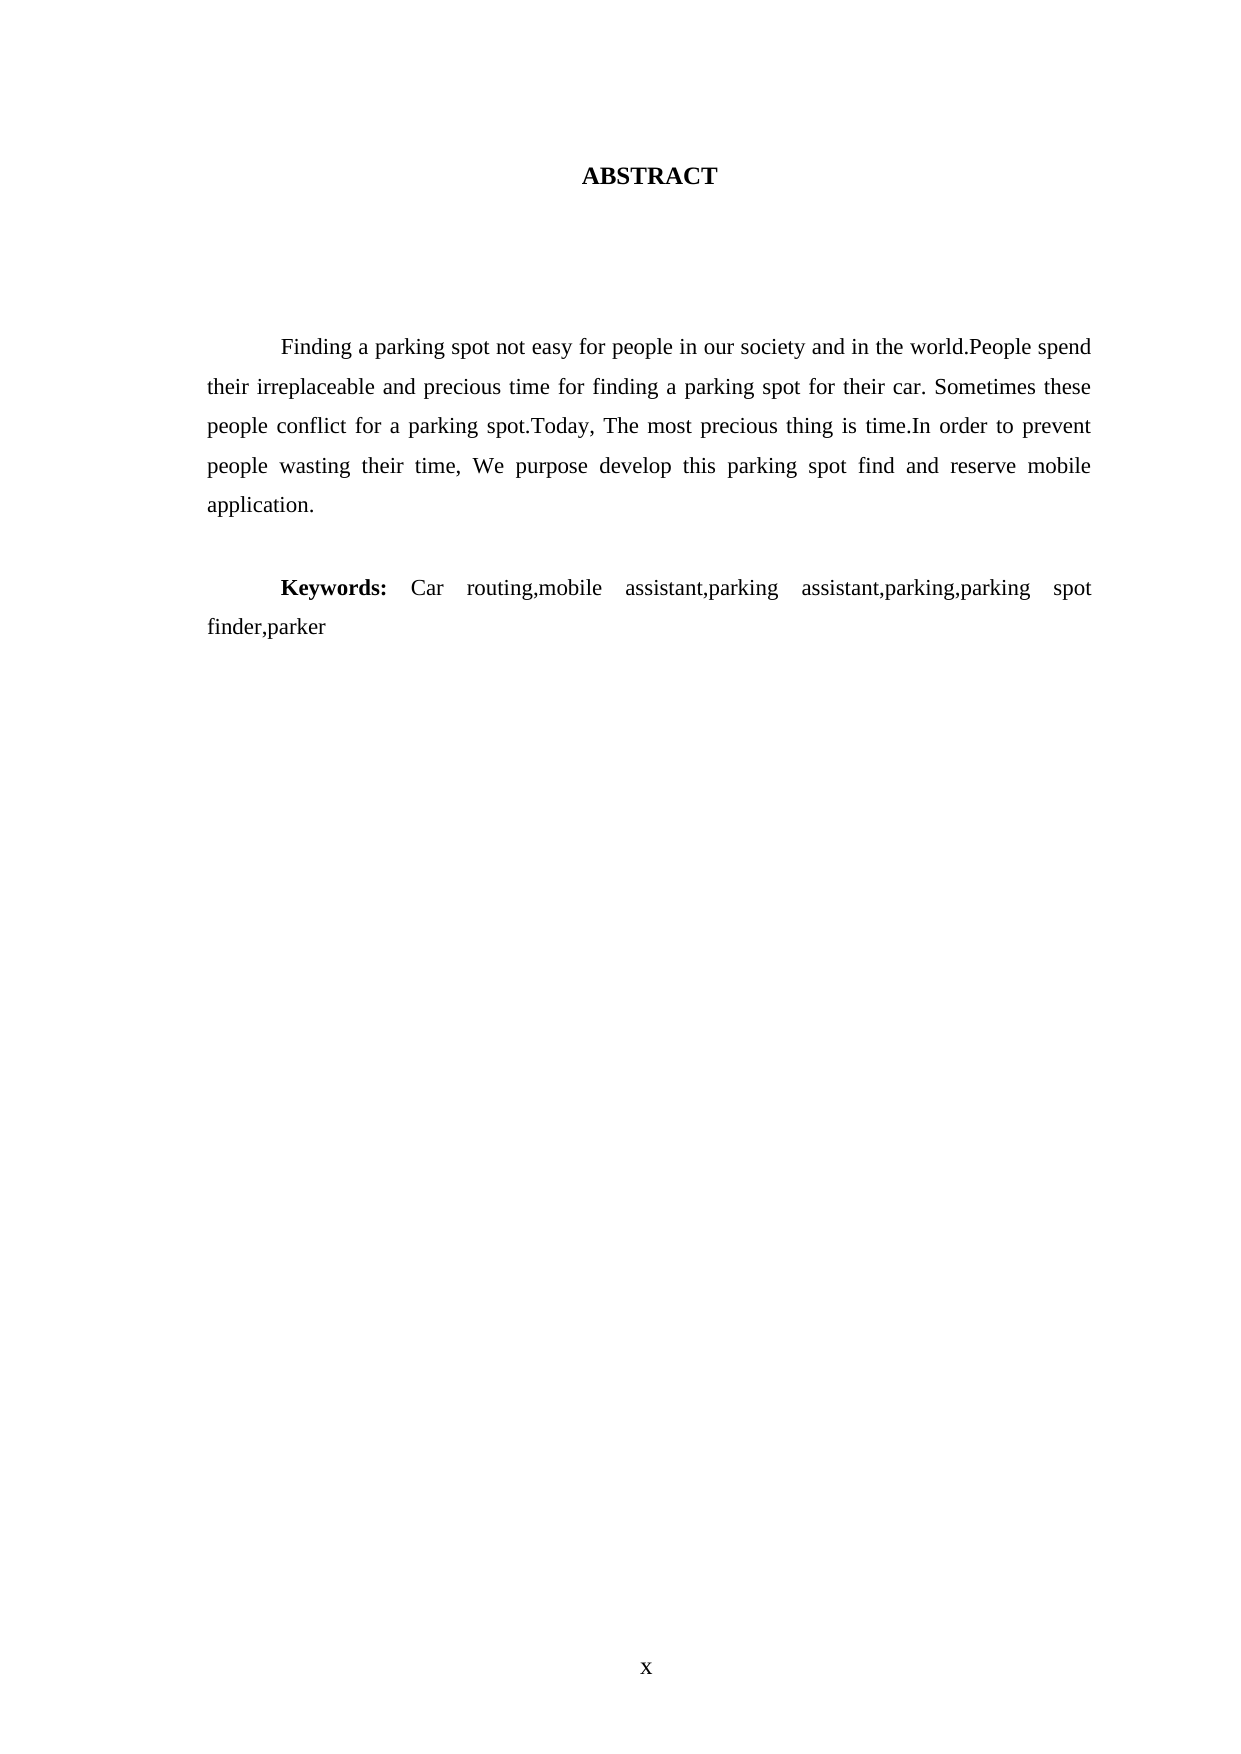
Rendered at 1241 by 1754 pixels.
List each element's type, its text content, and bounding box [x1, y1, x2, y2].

subtitle ABSTRACT [207, 161, 1092, 189]
text Keywords: Car routing,mobile assistant,parking assistant,parking,parking spot finder,parker [207, 574, 1092, 640]
text Finding a parking spot not easy for people in our society and in the world.People spend their irreplaceable and precious time for finding a parking spot for their car. Sometimes these people conflict for a parking spot.Today, The most precious thing is time.In order to prevent people wasting their time, We purpose develop this parking spot find and reserve mobile application. [207, 333, 1092, 518]
